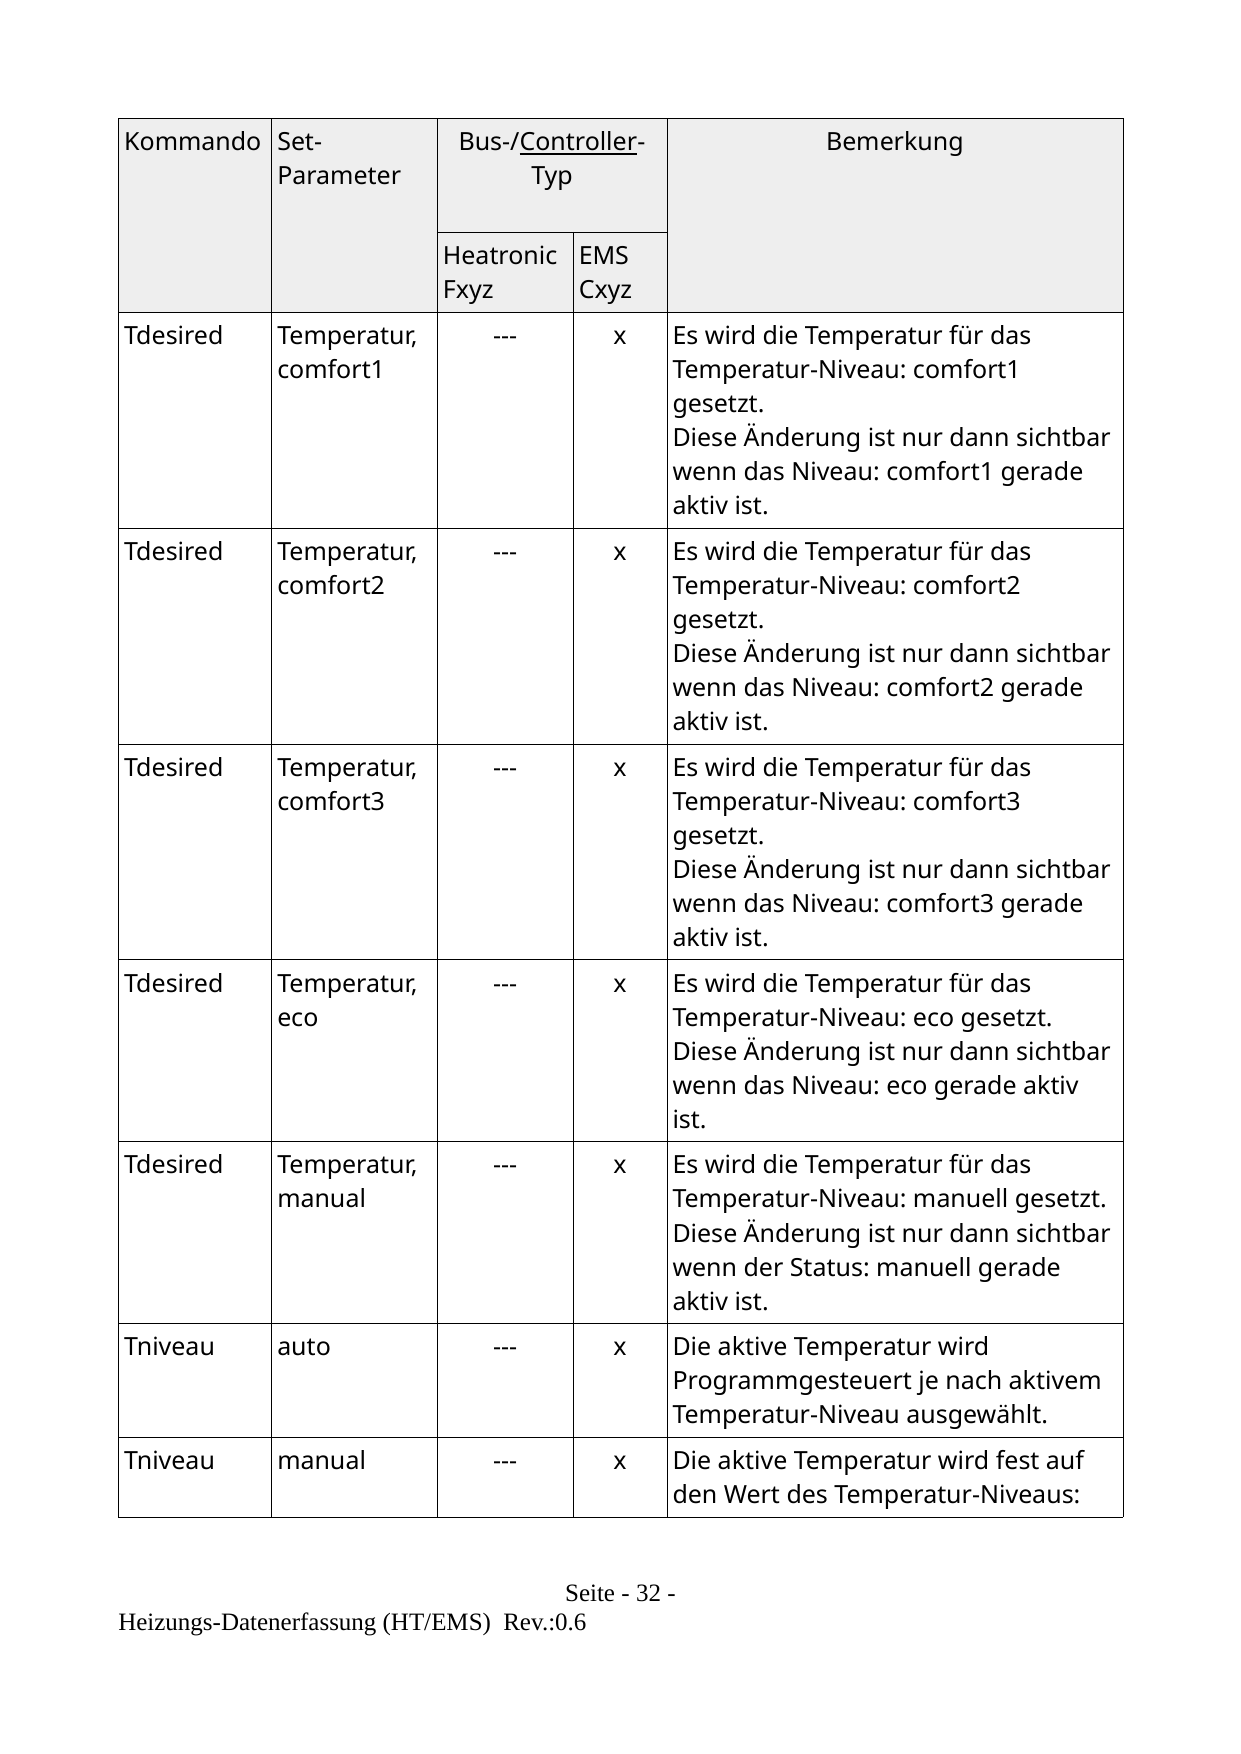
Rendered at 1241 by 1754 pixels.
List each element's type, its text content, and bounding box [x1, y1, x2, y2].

table_cell --- [438, 960, 573, 1141]
table_header Bemerkung [668, 119, 1123, 312]
table_cell Es wird die Temperatur für das Temperatur-Niveau: comfort2 gesetzt. Diese Änderung ist nur dann sichtbar wenn das Niveau: comfort2 gerade aktiv ist. [668, 529, 1123, 743]
table_cell x [574, 1324, 667, 1437]
table_cell Tdesired [119, 960, 271, 1141]
table_cell manual [272, 1438, 437, 1517]
table_cell Temperatur, comfort2 [272, 529, 437, 743]
table_cell Es wird die Temperatur für das Temperatur-Niveau: manuell gesetzt. Diese Änderung ist nur dann sichtbar wenn der Status: manuell gerade aktiv ist. [668, 1142, 1123, 1323]
table_header Bus-/Controller-Typ [438, 119, 667, 232]
table_cell x [574, 745, 667, 959]
table_cell Temperatur, eco [272, 960, 437, 1141]
table_cell Heatronic Fxyz [438, 233, 573, 312]
table_cell --- [438, 1438, 573, 1517]
table_cell --- [438, 1324, 573, 1437]
table_cell Tdesired [119, 1142, 271, 1323]
table_cell Temperatur, comfort1 [272, 313, 437, 527]
table_cell Die aktive Temperatur wird Programmgesteuert je nach aktivem Temperatur-Niveau ausgewählt. [668, 1324, 1123, 1437]
table_cell auto [272, 1324, 437, 1437]
table_cell Es wird die Temperatur für das Temperatur-Niveau: comfort1 gesetzt. Diese Änderung ist nur dann sichtbar wenn das Niveau: comfort1 gerade aktiv ist. [668, 313, 1123, 527]
table_cell Temperatur, comfort3 [272, 745, 437, 959]
table_cell Es wird die Temperatur für das Temperatur-Niveau: eco gesetzt. Diese Änderung ist nur dann sichtbar wenn das Niveau: eco gerade aktiv ist. [668, 960, 1123, 1141]
table_cell x [574, 313, 667, 527]
table_cell x [574, 960, 667, 1141]
table_cell Tdesired [119, 529, 271, 743]
table_cell Tniveau [119, 1324, 271, 1437]
table_cell Die aktive Temperatur wird fest auf den Wert des Temperatur-Niveaus: [668, 1438, 1123, 1517]
table_cell Es wird die Temperatur für das Temperatur-Niveau: comfort3 gesetzt. Diese Änderung ist nur dann sichtbar wenn das Niveau: comfort3 gerade aktiv ist. [668, 745, 1123, 959]
table_cell Temperatur, manual [272, 1142, 437, 1323]
table_cell --- [438, 313, 573, 527]
table_cell Tniveau [119, 1438, 271, 1517]
table_cell --- [438, 745, 573, 959]
table_cell x [574, 1142, 667, 1323]
table_header Set-Parameter [272, 119, 437, 312]
table_cell EMS Cxyz [574, 233, 667, 312]
table_cell x [574, 529, 667, 743]
table_cell --- [438, 1142, 573, 1323]
table_cell --- [438, 529, 573, 743]
table_cell x [574, 1438, 667, 1517]
table_cell Tdesired [119, 313, 271, 527]
table_cell Tdesired [119, 745, 271, 959]
table_header Kommando [119, 119, 271, 312]
